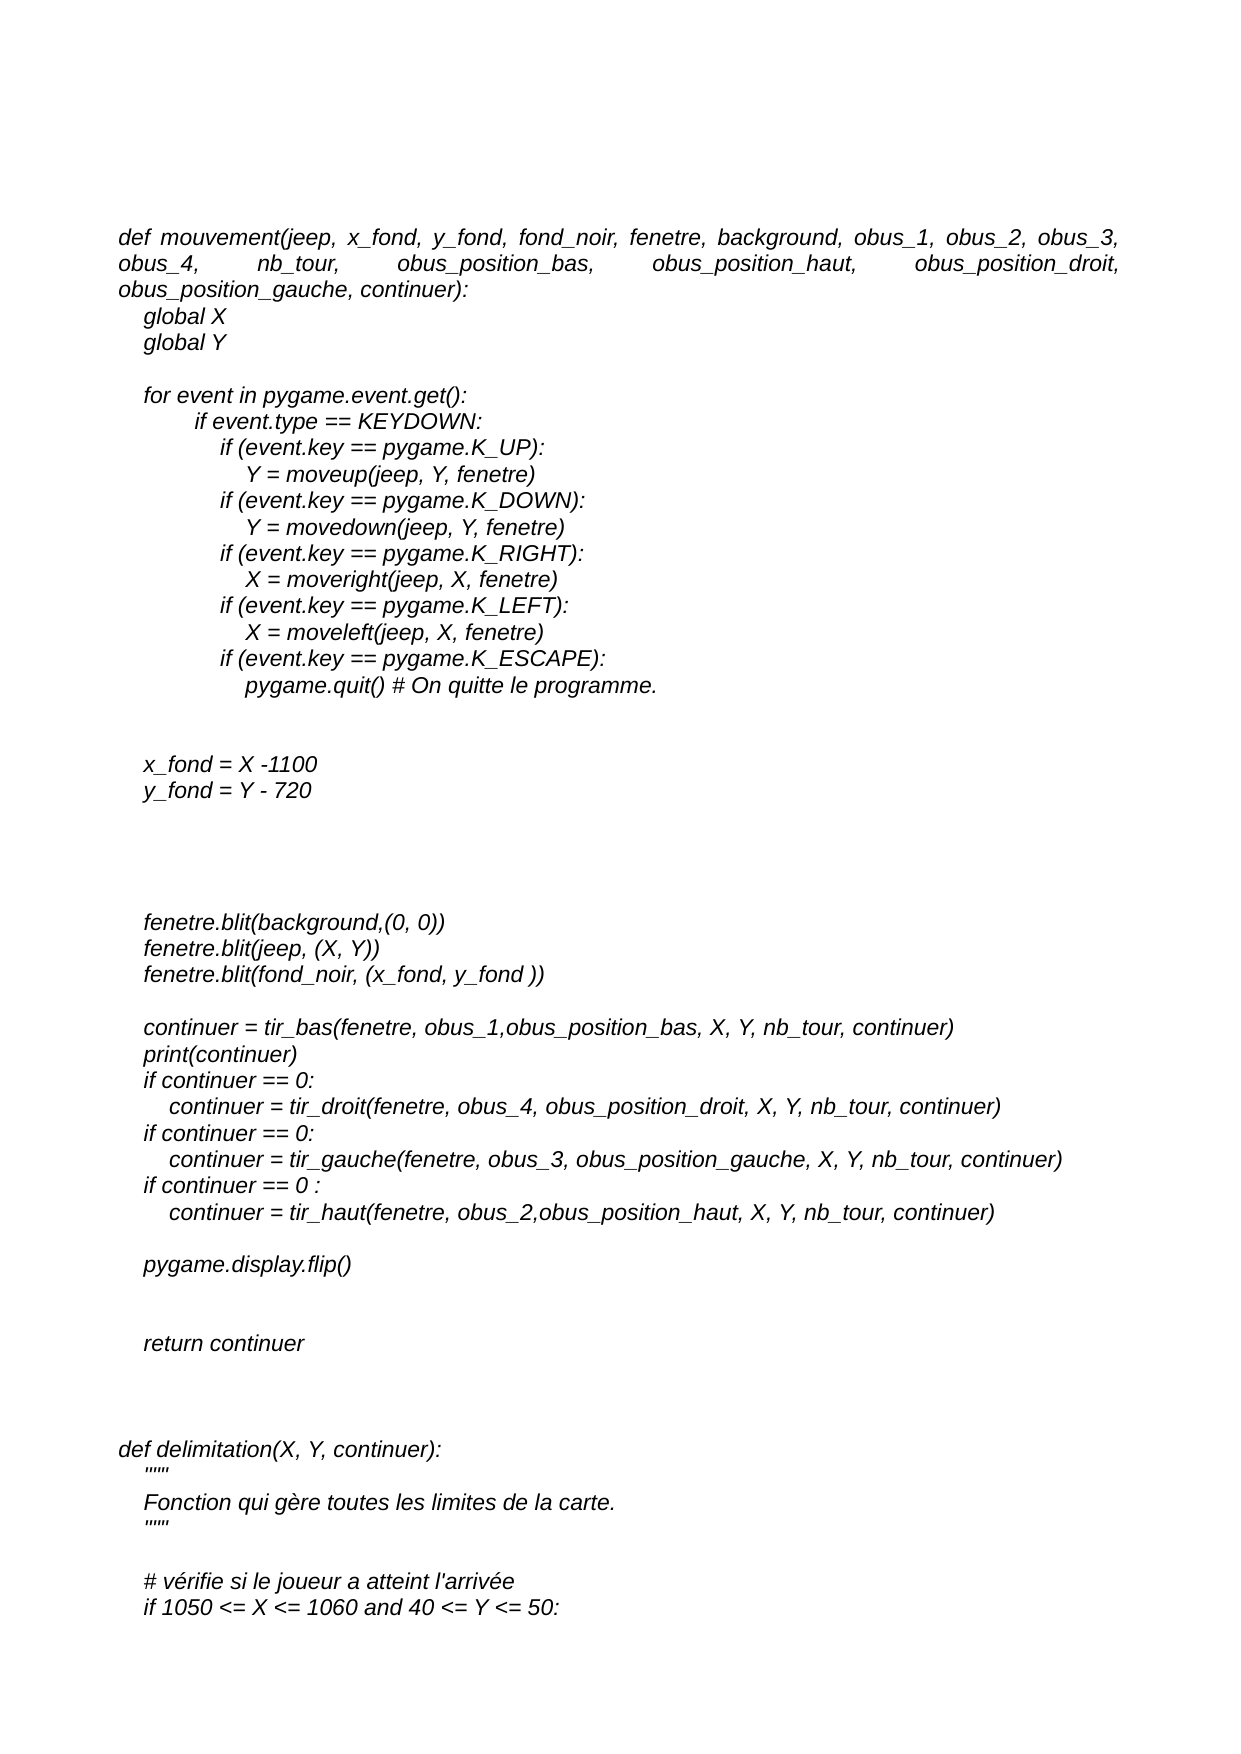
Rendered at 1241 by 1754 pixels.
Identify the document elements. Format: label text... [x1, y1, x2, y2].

text if (event.key == pygame.K_ESCAPE): [118, 645, 1122, 672]
text pygame.quit() # On quitte le programme. [118, 672, 1122, 698]
text X = moveright(jeep, X, fenetre) [118, 566, 1122, 592]
text continuer = tir_bas(fenetre, obus_1,obus_position_bas, X, Y, nb_tour, continuer) [118, 1014, 1122, 1041]
text fenetre.blit(fond_noir, (x_fond, y_fond )) [118, 961, 1122, 988]
text fenetre.blit(jeep, (X, Y)) [118, 935, 1122, 961]
text global Y [118, 329, 1122, 355]
text if (event.key == pygame.K_DOWN): [118, 487, 1122, 513]
text if continuer == 0 : [118, 1172, 1122, 1199]
text Fonction qui gère toutes les limites de la carte. [118, 1488, 1122, 1515]
text continuer = tir_droit(fenetre, obus_4, obus_position_droit, X, Y, nb_tour, continuer) [118, 1093, 1122, 1119]
text y_fond = Y - 720 [118, 777, 1122, 803]
text fenetre.blit(background,(0, 0)) [118, 909, 1122, 935]
text if (event.key == pygame.K_UP): [118, 434, 1122, 461]
text # vérifie si le joueur a atteint l'arrivée [118, 1568, 1122, 1594]
text continuer = tir_gauche(fenetre, obus_3, obus_position_gauche, X, Y, nb_tour, continuer) [118, 1146, 1122, 1172]
text X = moveleft(jeep, X, fenetre) [118, 619, 1122, 645]
text """ [118, 1462, 1122, 1488]
text x_fond = X -1100 [118, 751, 1122, 777]
text if 1050 <= X <= 1060 and 40 <= Y <= 50: [118, 1594, 1122, 1620]
text def mouvement(jeep, x_fond, y_fond, fond_noir, fenetre, background, obus_1, obus_2, obus_3, obus_4, nb_tour, obus_position_bas, obus_position_haut, obus_position_droit, obus_position_gauche, continuer): [118, 223, 1122, 303]
text if (event.key == pygame.K_LEFT): [118, 592, 1122, 619]
text Y = moveup(jeep, Y, fenetre) [118, 461, 1122, 487]
text for event in pygame.event.get(): [118, 382, 1122, 408]
text continuer = tir_haut(fenetre, obus_2,obus_position_haut, X, Y, nb_tour, continuer) [118, 1199, 1122, 1225]
text if event.type == KEYDOWN: [118, 408, 1122, 434]
text def delimitation(X, Y, continuer): [118, 1436, 1122, 1462]
text return continuer [118, 1330, 1122, 1357]
text if continuer == 0: [118, 1067, 1122, 1093]
text global X [118, 303, 1122, 329]
text if (event.key == pygame.K_RIGHT): [118, 540, 1122, 566]
text print(continuer) [118, 1041, 1122, 1067]
text pygame.display.flip() [118, 1251, 1122, 1278]
text if continuer == 0: [118, 1119, 1122, 1146]
text Y = movedown(jeep, Y, fenetre) [118, 513, 1122, 540]
text """ [118, 1515, 1122, 1541]
